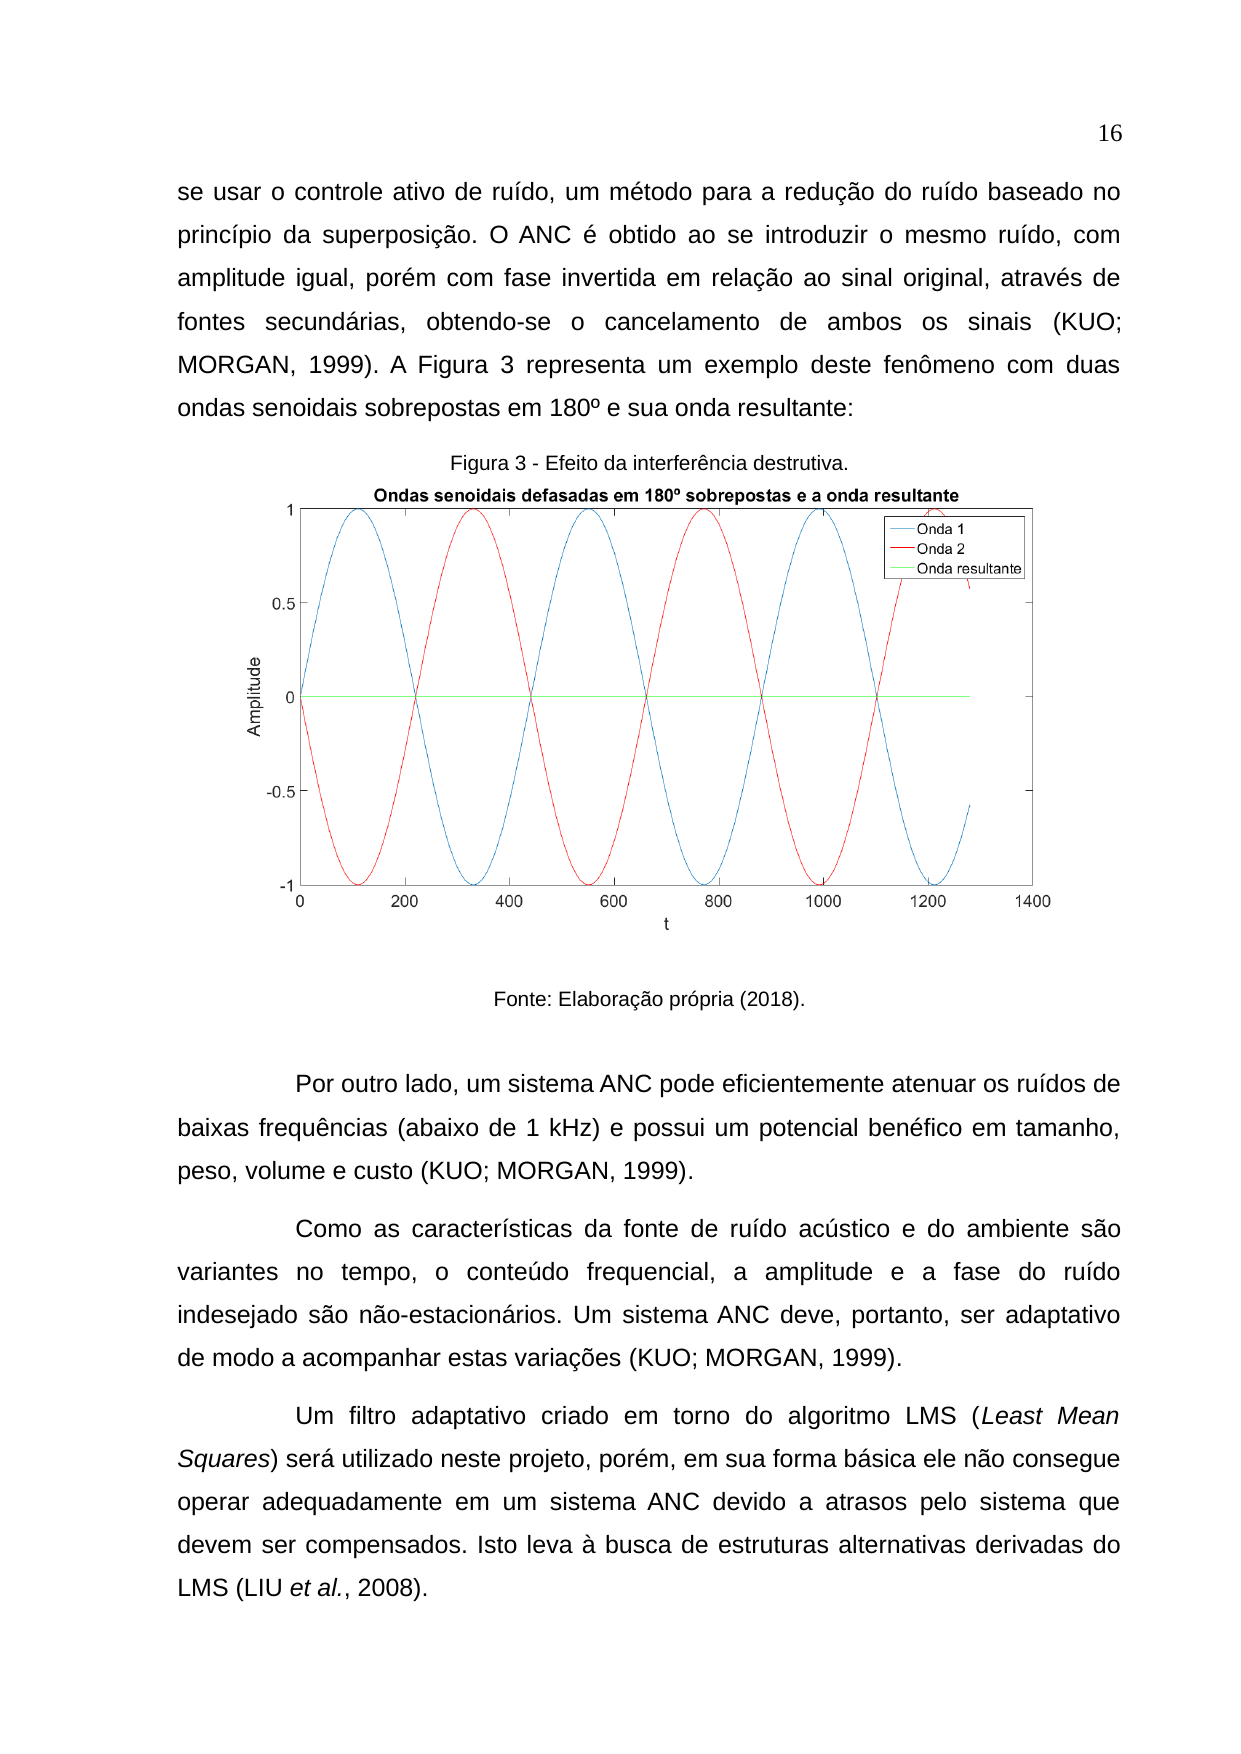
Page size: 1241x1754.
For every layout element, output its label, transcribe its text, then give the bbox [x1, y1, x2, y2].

text Um filtro adaptativo criado em torno do algoritmo LMS (Least Mean Squares) será utilizado neste projeto, porém, em sua forma básica ele não consegue operar adequadamente em um sistema ANC devido a atrasos pelo sistema que devem ser compensados. Isto leva à busca de estruturas alternativas derivadas do LMS (LIU et al., 2008). [177, 1401, 1122, 1602]
table_cell Fonte: Elaboração própria (2018). [177, 975, 1122, 1069]
table_header Efeito da interferência destrutiva. [177, 451, 1122, 474]
text Como as características da fonte de ruído acústico e do ambiente são variantes no tempo, o conteúdo frequencial, a amplitude e a fase do ruído indesejado são não-estacionários. Um sistema ANC deve, portanto, ser adaptativo de modo a acompanhar estas variações (KUO; MORGAN, 1999). [177, 1214, 1122, 1372]
table_cell [177, 935, 1122, 975]
text Por outro lado, um sistema ANC pode eficientemente atenuar os ruídos de baixas frequências (abaixo de 1 kHz) e possui um potencial benéfico em tamanho, peso, volume e custo (KUO; MORGAN, 1999). [177, 1069, 1122, 1184]
text se usar o controle ativo de ruído, um método para a redução do ruído baseado no princípio da superposição. O ANC é obtido ao se introduzir o mesmo ruído, com amplitude igual, porém com fase invertida em relação ao sinal original, através de fontes secundárias, obtendo-se o cancelamento de ambos os sinais (KUO; MORGAN, 1999). A Figura 3 representa um exemplo deste fenômeno com duas ondas senoidais sobrepostas em 180º e sua onda resultante: [177, 177, 1122, 422]
picture [177, 474, 1122, 935]
